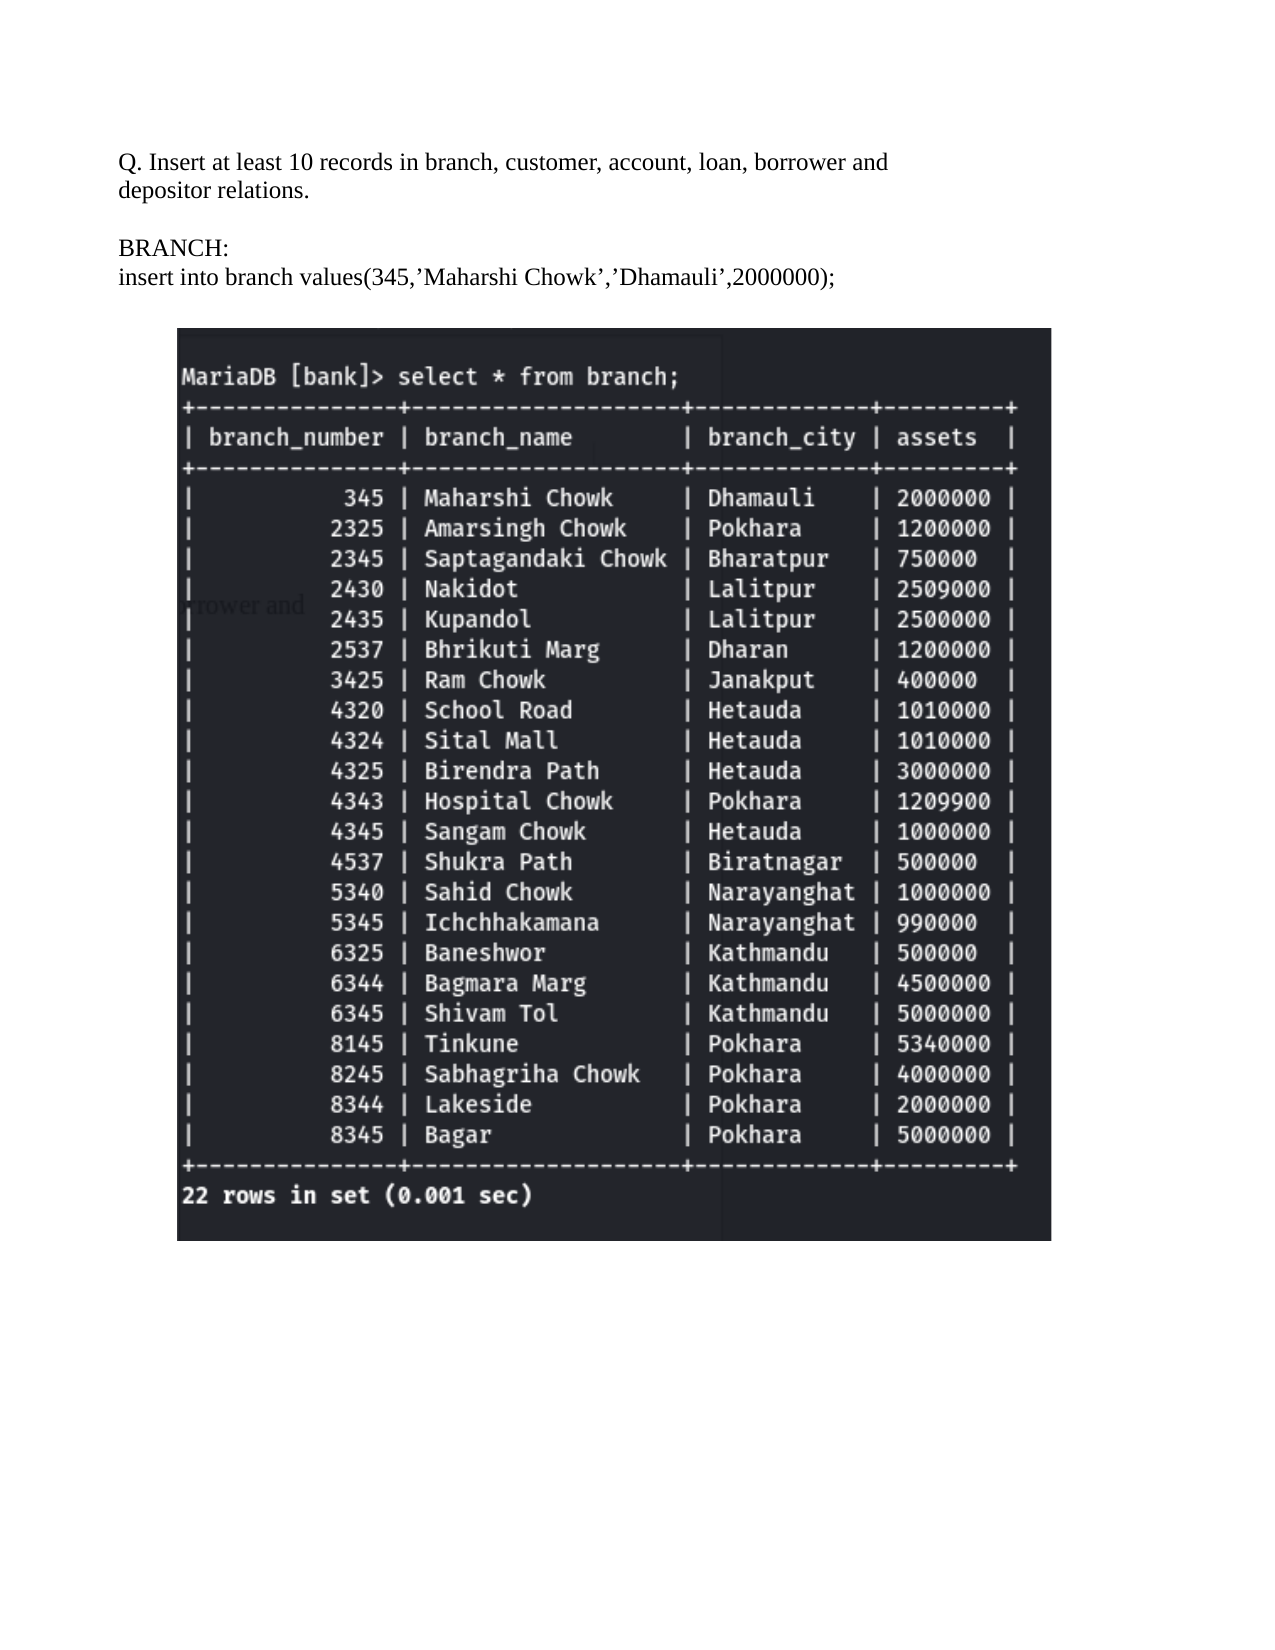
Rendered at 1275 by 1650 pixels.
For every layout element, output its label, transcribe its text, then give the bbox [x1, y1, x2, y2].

picture [177, 328, 1052, 1241]
text Q. Insert at least 10 records in branch, customer, account, loan, borrower and [118, 147, 1157, 176]
text BRANCH: [118, 233, 1157, 262]
text depositor relations. [118, 176, 1157, 204]
text insert into branch values(345,’Maharshi Chowk’,’Dhamauli’,2000000); [118, 262, 1157, 291]
